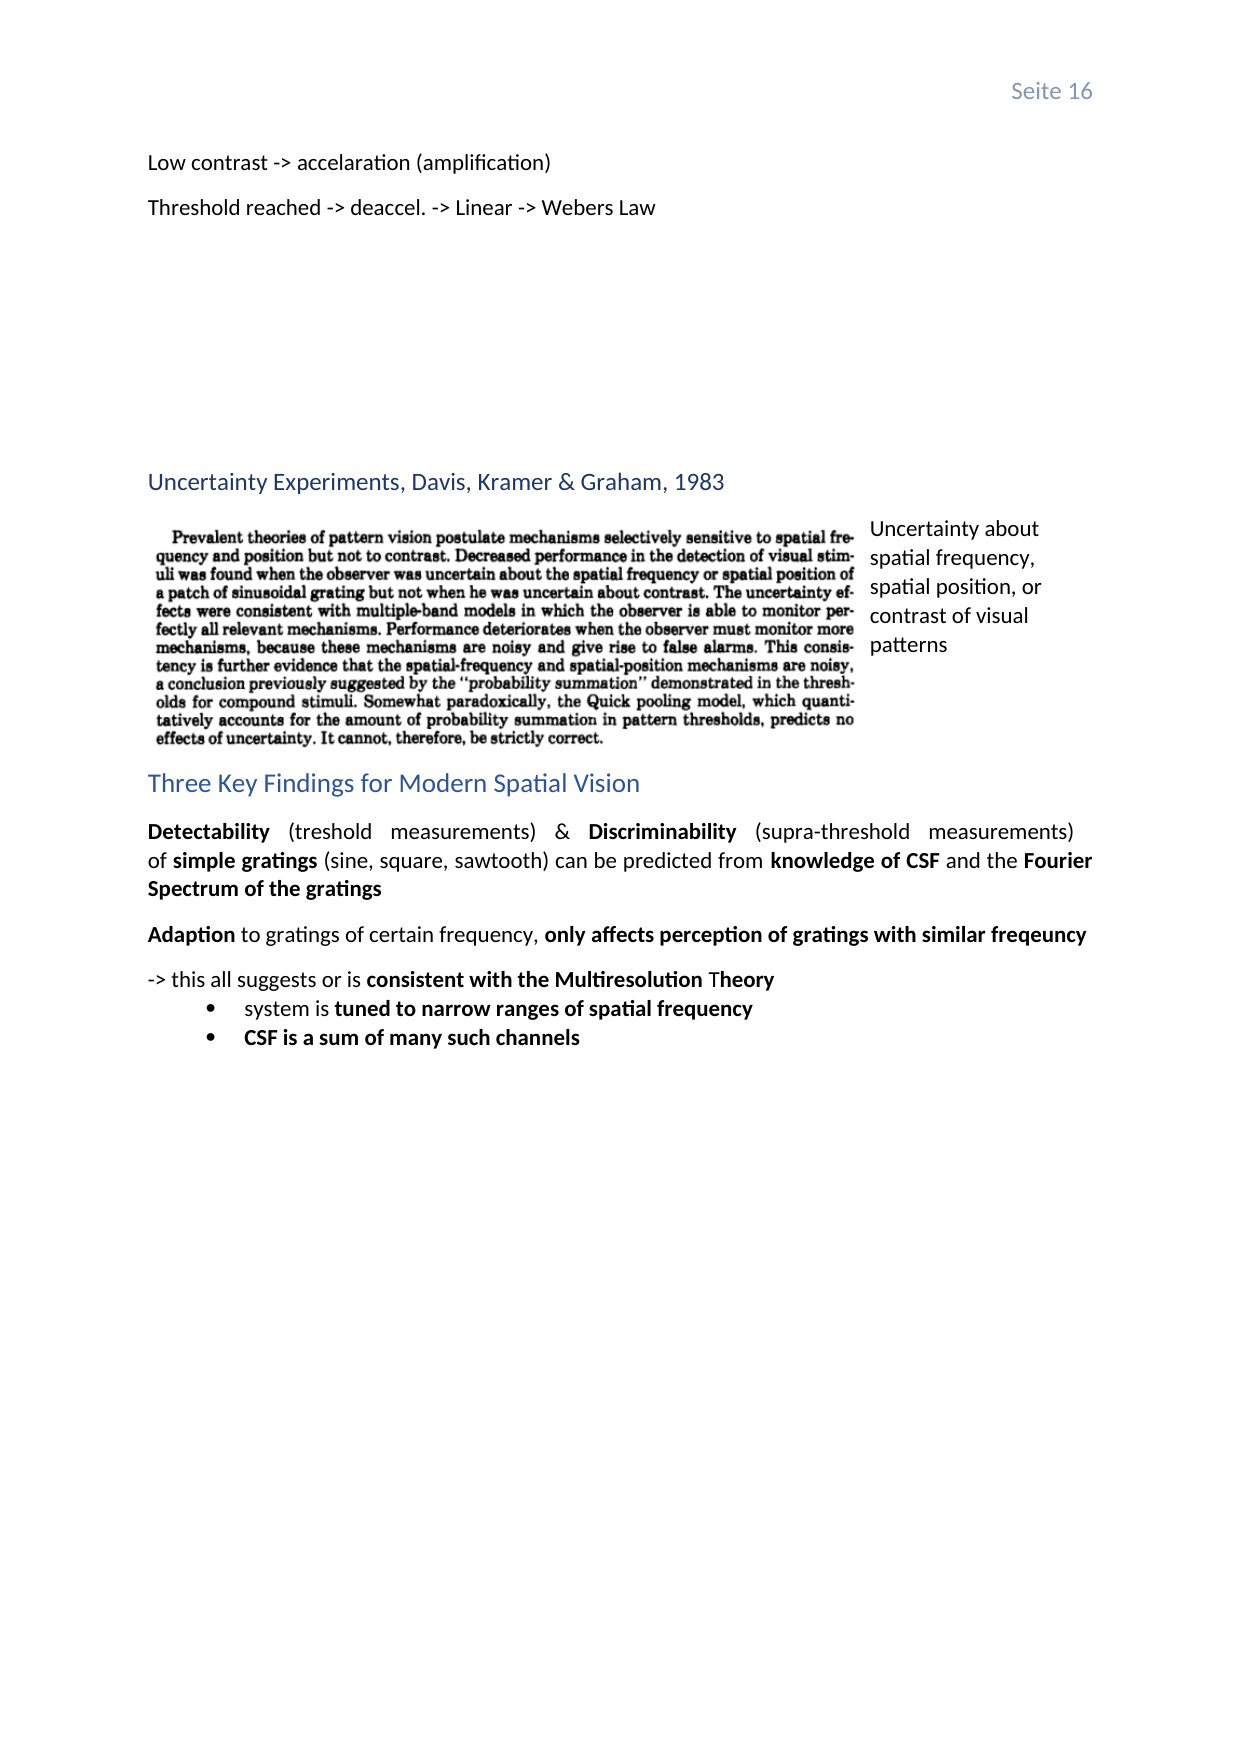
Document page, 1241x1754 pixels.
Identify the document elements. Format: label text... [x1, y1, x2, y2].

subtitle Uncertainty Experiments, Davis, Kramer & Graham, 1983 [148, 466, 1093, 497]
subtitle Three Key Findings for Modern Spatial Vision [148, 766, 1093, 799]
text Threshold reached -> deaccel. -> Linear -> Webers Law [148, 193, 1093, 221]
list CSF is a sum of many such channels [207, 1023, 1093, 1051]
text Low contrast -> accelaration (amplification) [148, 148, 1093, 176]
text Adaption to gratings of certain frequency, only affects perception of gratings with similar freqeuncy [148, 920, 1093, 948]
list system is tuned to narrow ranges of spatial frequency [207, 994, 1093, 1022]
text Detectability (treshold measurements) & Discriminability (supra-threshold measurements) of simple gratings (sine, square, sawtooth) can be predicted from knowledge of CSF and the Fourier Spectrum of the gratings [148, 817, 1093, 903]
text -> this all suggests or is consistent with the Multiresolution Theory [148, 966, 1093, 994]
text Uncertainty about spatial frequency, spatial position, or contrast of visual patterns [148, 514, 1093, 658]
